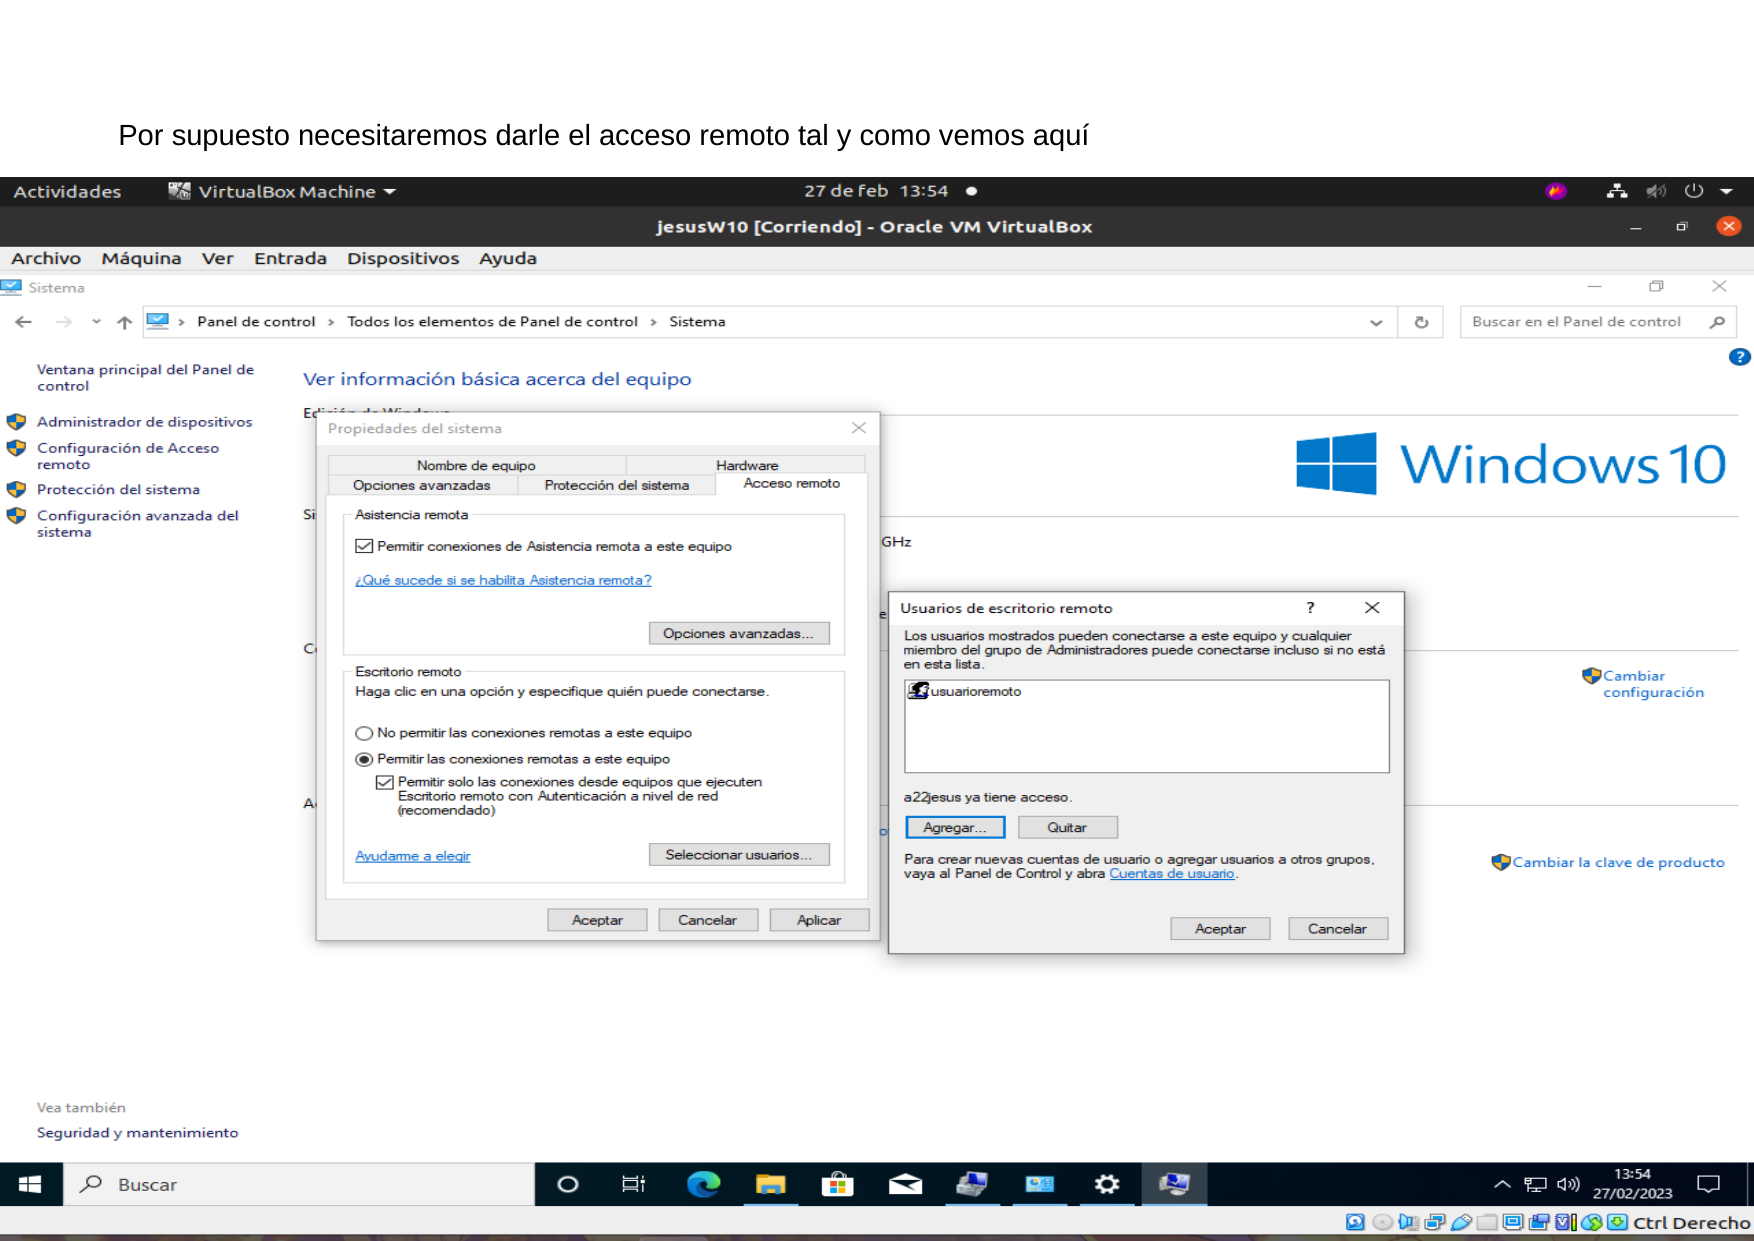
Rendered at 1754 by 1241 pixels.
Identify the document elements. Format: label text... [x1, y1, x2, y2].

text Por supuesto necesitaremos darle el acceso remoto tal y como vemos aquí [118, 118, 1636, 152]
picture [0, 177, 1754, 1241]
